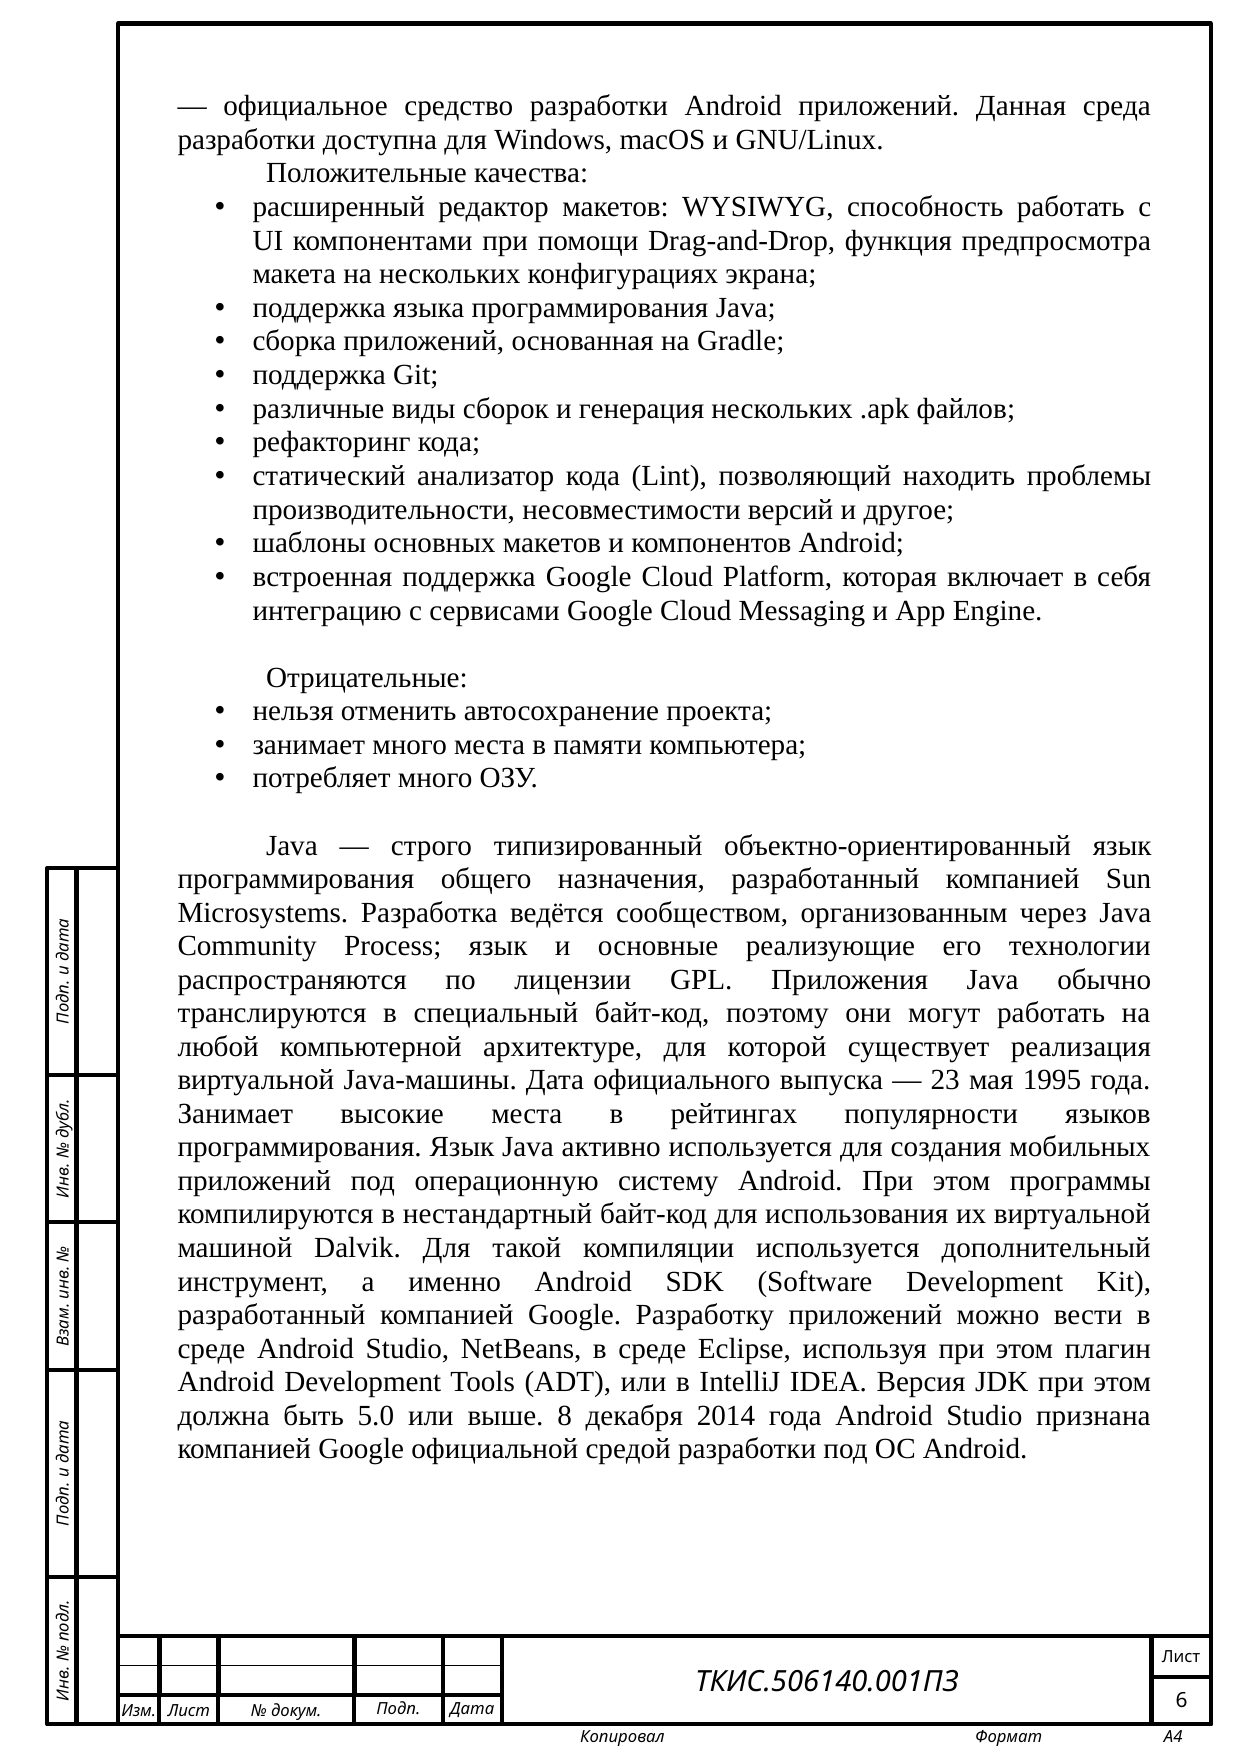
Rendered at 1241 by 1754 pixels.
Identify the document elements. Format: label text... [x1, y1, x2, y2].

text Отрицательные: [177, 660, 1152, 693]
text Положительные качества: [177, 156, 1152, 189]
list поддержка Git; [215, 357, 1152, 391]
text — официальное средство разработки Android приложений. Данная среда разработки доступна для Windows, macOS и GNU/Linux. [177, 88, 1152, 156]
list рефакторинг кода; [215, 424, 1152, 458]
list расширенный редактор макетов: WYSIWYG, способность работать с UI компонентами при помощи Drag-and-Drop, функция предпросмотра макета на нескольких конфигурациях экрана; [215, 189, 1152, 290]
list различные виды сборок и генерация нескольких .apk файлов; [215, 391, 1152, 424]
list потребляет много ОЗУ. [215, 761, 1152, 794]
list статический анализатор кода (Lint), позволяющий находить проблемы производительности, несовместимости версий и другое; [215, 458, 1152, 525]
text Java — строго типизированный объектно-ориентированный язык программирования общего назначения, разработанный компанией Sun Microsystems. Разработка ведётся сообществом, организованным через Java Community Process; язык и основные реализующие его технологии распространяются по лицензии GPL. Приложения Java обычно транслируются в специальный байт-код, поэтому они могут работать на любой компьютерной архитектуре, для которой существует реализация виртуальной Java-машины. Дата официального выпуска — 23 мая 1995 года. Занимает высокие места в рейтингах популярности языков программирования. Язык Java активно используется для создания мобильных приложений под операционную систему Android. При этом программы компилируются в нестандартный байт-код для использования их виртуальной машиной Dalvik. Для такой компиляции используется дополнительный инструмент, а именно Android SDK (Software Development Kit), разработанный компанией Google. Разработку приложений можно вести в среде Android Studio, NetBeans, в среде Eclipse, используя при этом плагин Android Development Tools (ADT), или в IntelliJ IDEA. Версия JDK при этом должна быть 5.0 или выше. 8 декабря 2014 года Android Studio признана компанией Google официальной средой разработки под ОС Android. [177, 828, 1152, 1465]
list шаблоны основных макетов и компонентов Android; [215, 525, 1152, 559]
list встроенная поддержка Google Cloud Platform, которая включает в себя интеграцию с сервисами Google Cloud Messaging и App Engine. [215, 559, 1152, 626]
list сборка приложений, основанная на Gradle; [215, 323, 1152, 357]
list занимает много места в памяти компьютера; [215, 727, 1152, 761]
list нельзя отменить автосохранение проекта; [215, 693, 1152, 727]
list поддержка языка программирования Java; [215, 290, 1152, 323]
